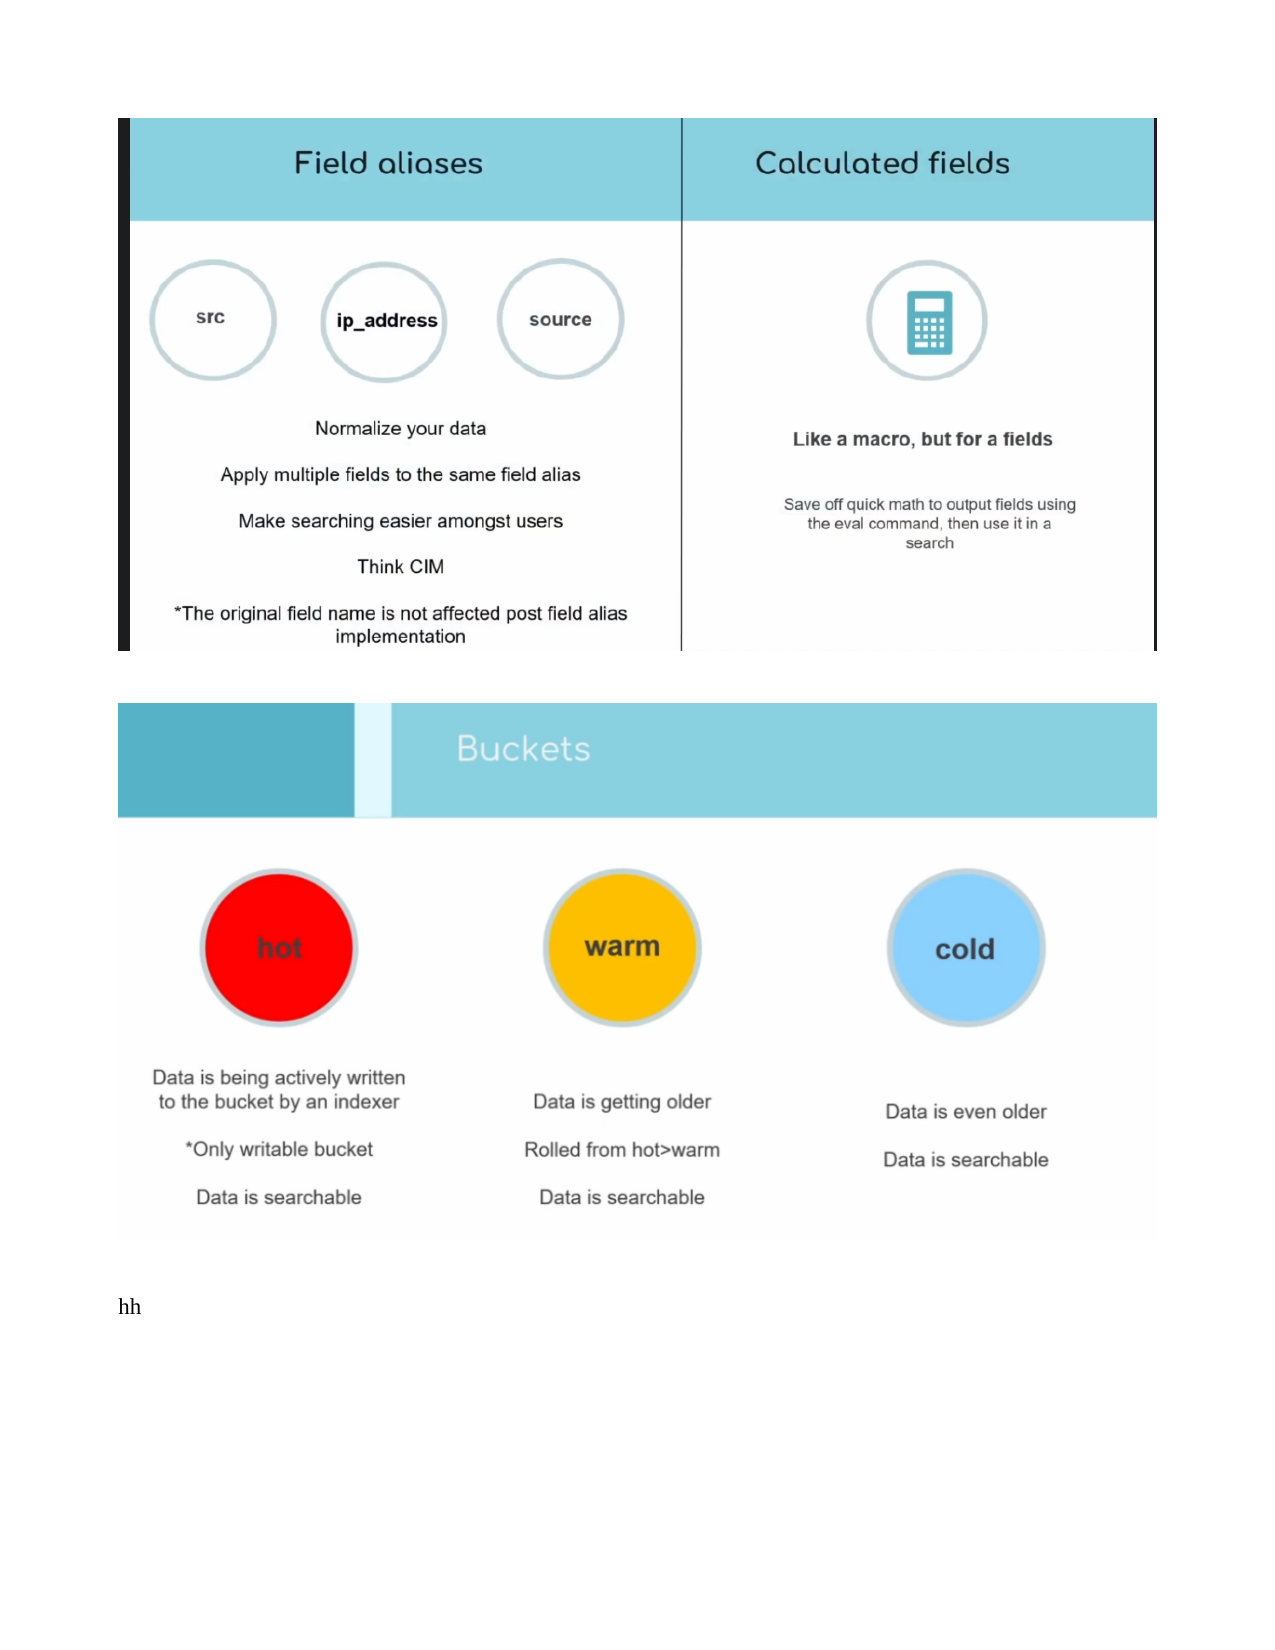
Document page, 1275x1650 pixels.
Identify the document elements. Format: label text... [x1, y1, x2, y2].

picture [118, 118, 1157, 651]
text hh [118, 1293, 1157, 1319]
picture [118, 703, 1157, 1240]
